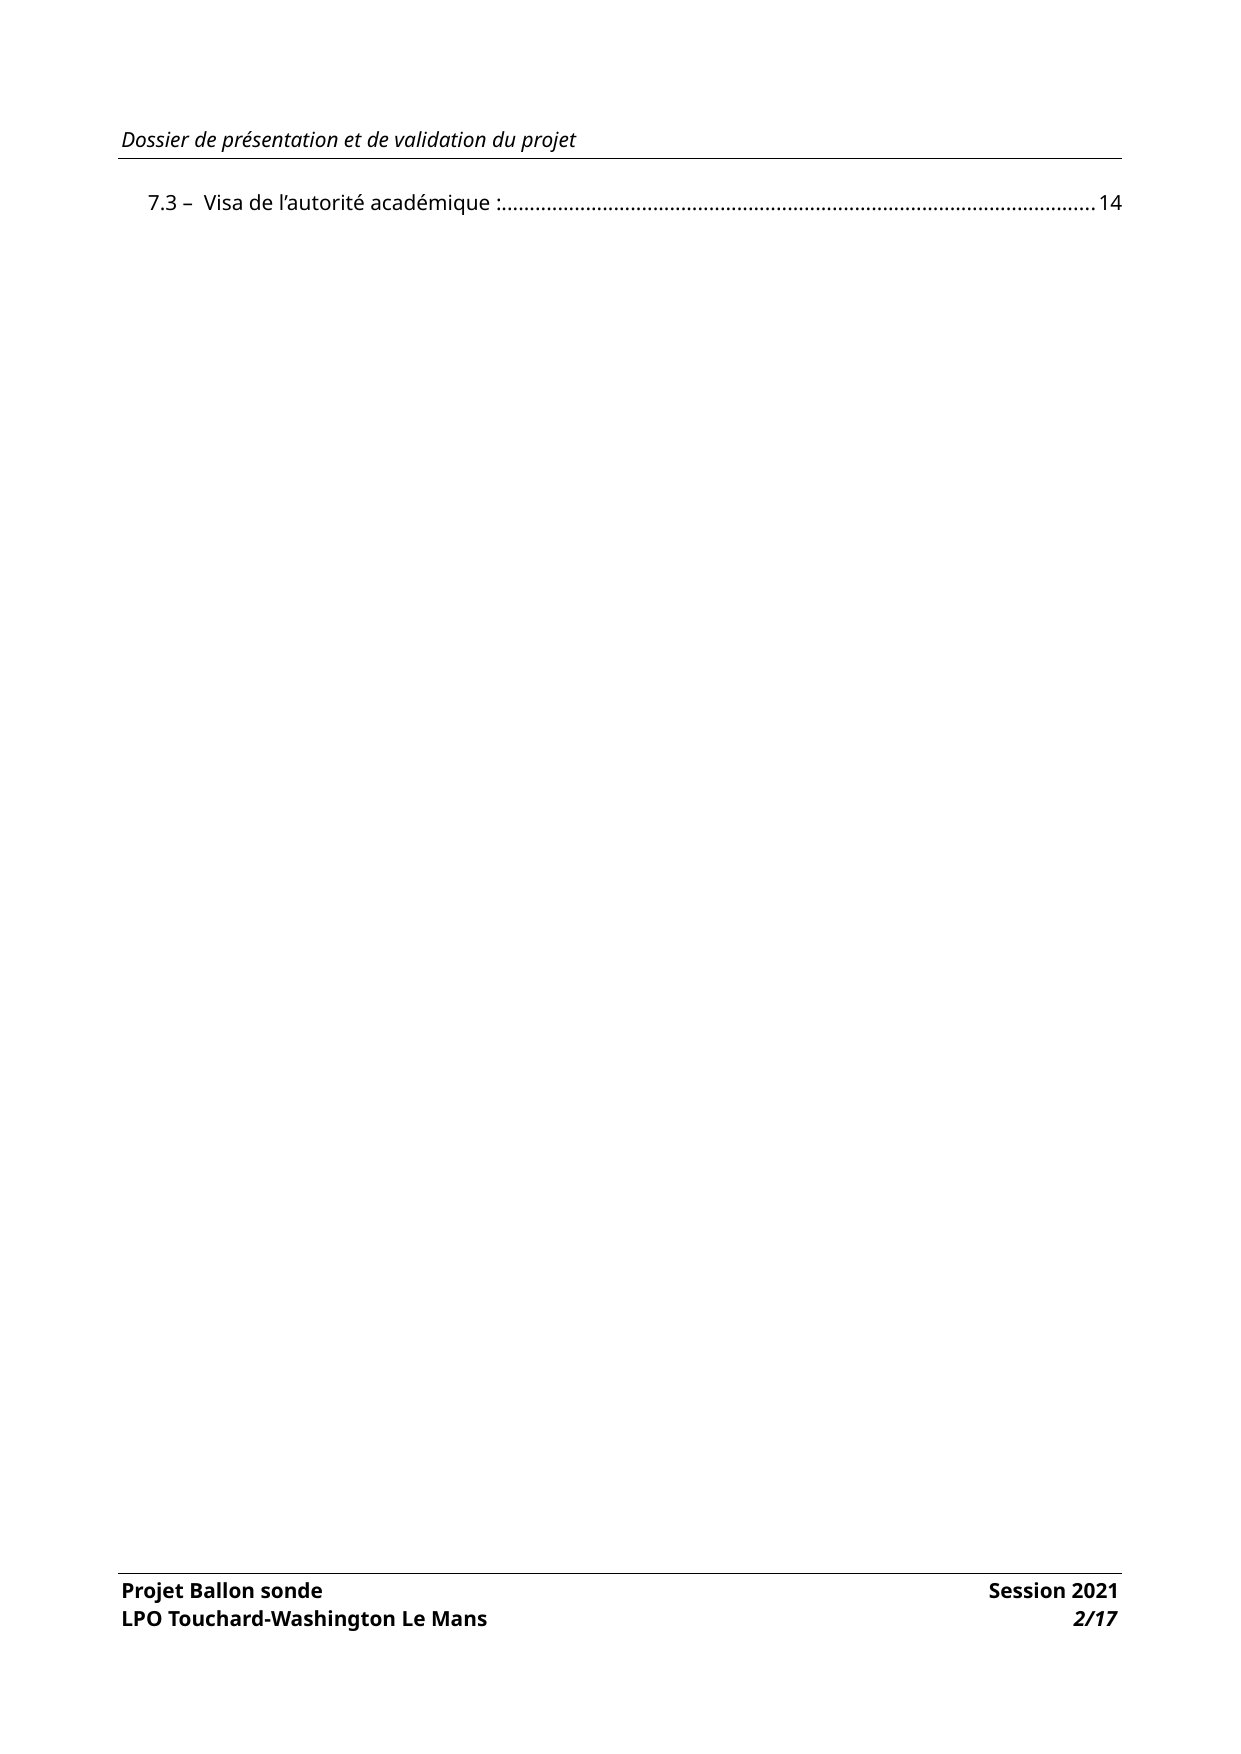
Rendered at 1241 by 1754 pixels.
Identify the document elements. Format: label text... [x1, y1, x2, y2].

text 7.3 – Visa de l’autorité académique : 14 [148, 188, 1122, 216]
